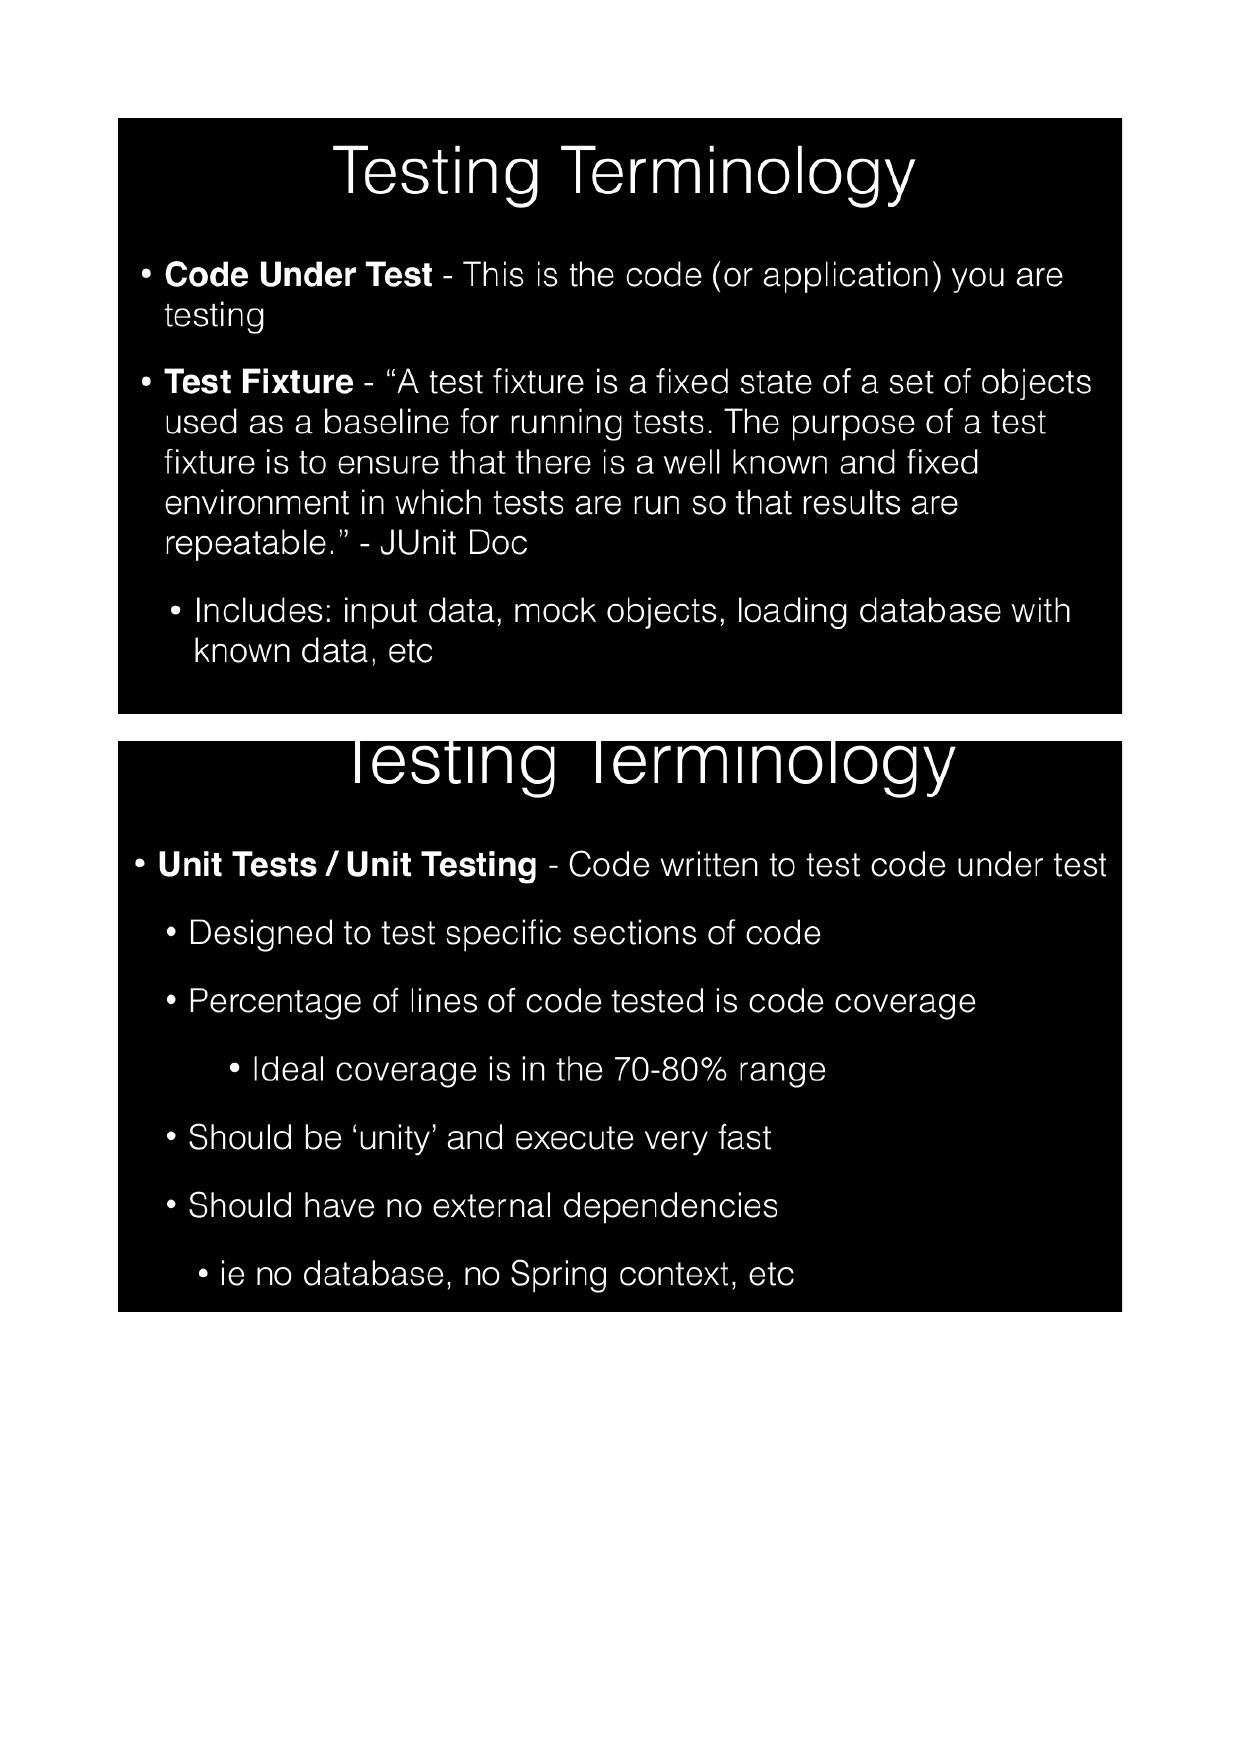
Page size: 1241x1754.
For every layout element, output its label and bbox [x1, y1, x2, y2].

picture [118, 741, 1123, 1312]
picture [118, 118, 1123, 714]
